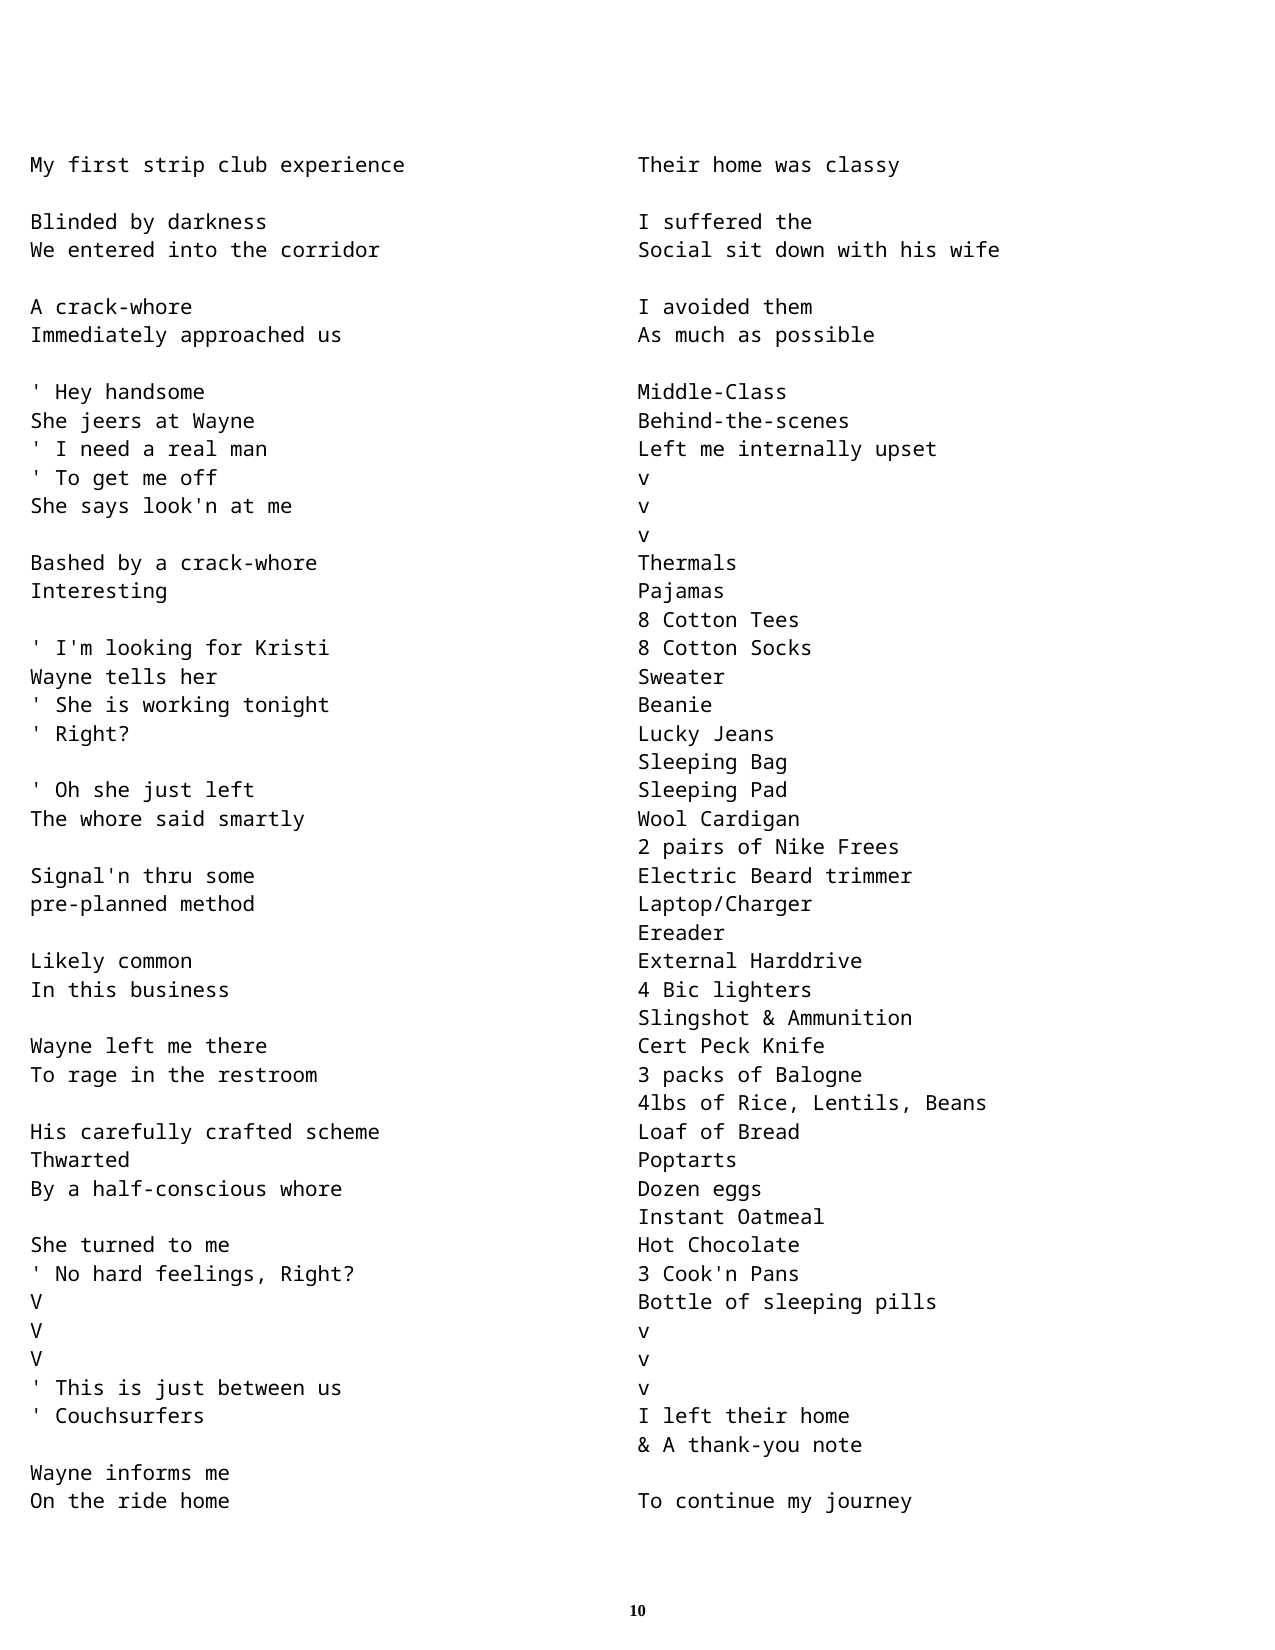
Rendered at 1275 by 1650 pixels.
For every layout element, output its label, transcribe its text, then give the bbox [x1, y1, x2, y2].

text The whore said smartly [30, 804, 637, 832]
text 4 Bic lighters [637, 975, 1245, 1003]
text V [30, 1287, 637, 1316]
text 2 pairs of Nike Frees [637, 832, 1245, 861]
text ' Couchsurfers [30, 1401, 637, 1430]
text She says look'n at me [30, 491, 637, 520]
text 4lbs of Rice, Lentils, Beans [637, 1088, 1245, 1117]
text 3 packs of Balogne [637, 1060, 1245, 1088]
text Likely common [30, 946, 637, 975]
text Left me internally upset [637, 434, 1245, 463]
text Ereader [637, 918, 1245, 946]
text Immediately approached us [30, 321, 637, 349]
text Poptarts [637, 1145, 1245, 1174]
text ' I'm looking for Kristi [30, 633, 637, 662]
text Their home was classy [637, 150, 1245, 178]
text ' Oh she just left [30, 776, 637, 804]
text ' She is working tonight [30, 690, 637, 719]
text To rage in the restroom [30, 1060, 637, 1088]
text Dozen eggs [637, 1174, 1245, 1202]
text Cert Peck Knife [637, 1032, 1245, 1060]
text 8 Cotton Tees [637, 605, 1245, 633]
text By a half-conscious whore [30, 1174, 637, 1202]
text On the ride home [30, 1487, 637, 1515]
text Sleeping Bag [637, 747, 1245, 776]
text & A thank-you note [637, 1430, 1245, 1458]
text ' This is just between us [30, 1373, 637, 1401]
text Interesting [30, 577, 637, 605]
text As much as possible [637, 321, 1245, 349]
text Thermals [637, 548, 1245, 577]
text Instant Oatmeal [637, 1202, 1245, 1231]
text Sleeping Pad [637, 776, 1245, 804]
text Blinded by darkness [30, 207, 637, 235]
text Wayne informs me [30, 1458, 637, 1487]
text Loaf of Bread [637, 1117, 1245, 1145]
text v [637, 1373, 1245, 1401]
text ' I need a real man [30, 434, 637, 463]
text I avoided them [637, 292, 1245, 321]
text In this business [30, 975, 637, 1003]
text v [637, 520, 1245, 548]
text My first strip club experience [30, 150, 637, 178]
text V [30, 1344, 637, 1373]
text v [637, 491, 1245, 520]
text Pajamas [637, 577, 1245, 605]
text I left their home [637, 1401, 1245, 1430]
text Bashed by a crack-whore [30, 548, 637, 577]
text Thwarted [30, 1145, 637, 1174]
text 3 Cook'n Pans [637, 1259, 1245, 1287]
text She jeers at Wayne [30, 406, 637, 434]
text v [637, 1316, 1245, 1344]
text Bottle of sleeping pills [637, 1287, 1245, 1316]
text Laptop/Charger [637, 889, 1245, 918]
text Beanie [637, 690, 1245, 719]
text V [30, 1316, 637, 1344]
text Wool Cardigan [637, 804, 1245, 832]
text Middle-Class [637, 377, 1245, 406]
text To continue my journey [637, 1487, 1245, 1515]
text A crack-whore [30, 292, 637, 321]
text Lucky Jeans [637, 719, 1245, 747]
text Wayne tells her [30, 662, 637, 690]
text ' To get me off [30, 463, 637, 491]
text ' Right? [30, 719, 637, 747]
text Wayne left me there [30, 1032, 637, 1060]
text Slingshot & Ammunition [637, 1003, 1245, 1032]
text v [637, 463, 1245, 491]
text v [637, 1344, 1245, 1373]
text Sweater [637, 662, 1245, 690]
text I suffered the [637, 207, 1245, 235]
text pre-planned method [30, 889, 637, 918]
text Social sit down with his wife [637, 235, 1245, 264]
text ' Hey handsome [30, 377, 637, 406]
text His carefully crafted scheme [30, 1117, 637, 1145]
text We entered into the corridor [30, 235, 637, 264]
text Signal'n thru some [30, 861, 637, 889]
text Electric Beard trimmer [637, 861, 1245, 889]
text ' No hard feelings, Right? [30, 1259, 637, 1287]
text 8 Cotton Socks [637, 633, 1245, 662]
text Hot Chocolate [637, 1231, 1245, 1259]
text Behind-the-scenes [637, 406, 1245, 434]
text External Harddrive [637, 946, 1245, 975]
text She turned to me [30, 1231, 637, 1259]
